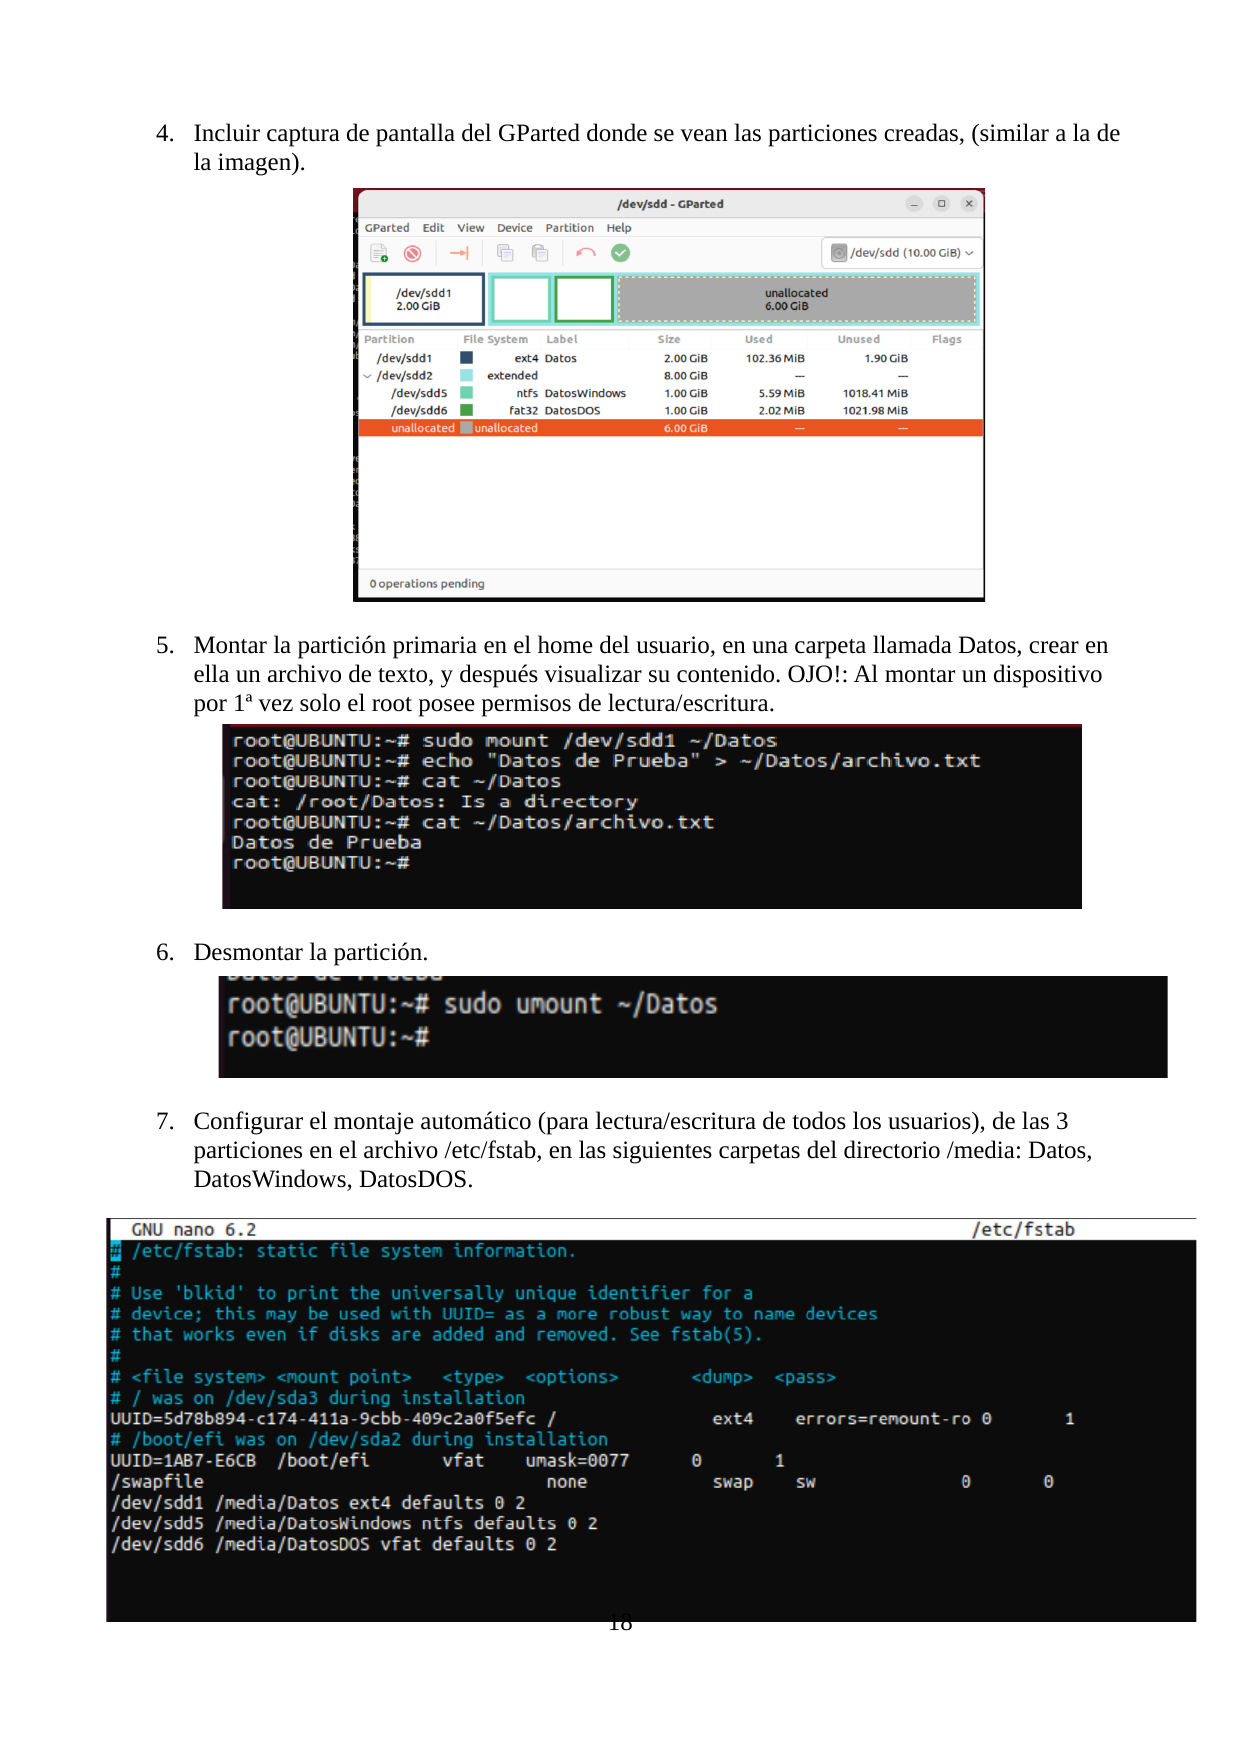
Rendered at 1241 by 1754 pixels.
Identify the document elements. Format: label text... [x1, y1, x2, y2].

picture [106, 1218, 1197, 1622]
picture [218, 976, 1168, 1078]
list Configurar el montaje automático (para lectura/escritura de todos los usuarios), de las 3 particiones en el archivo /etc/fstab, en las siguientes carpetas del directorio /media: Datos, DatosWindows, DatosDOS. [156, 1106, 1122, 1193]
list Incluir captura de pantalla del GParted donde se vean las particiones creadas, (similar a la de la imagen). [156, 118, 1122, 176]
list Montar la partición primaria en el home del usuario, en una carpeta llamada Datos, crear en ella un archivo de texto, y después visualizar su contenido. OJO!: Al montar un dispositivo por 1ª vez solo el root posee permisos de lectura/escritura. [156, 631, 1122, 717]
picture [353, 188, 986, 602]
picture [222, 724, 1082, 909]
list Desmontar la partición. [156, 937, 1122, 966]
